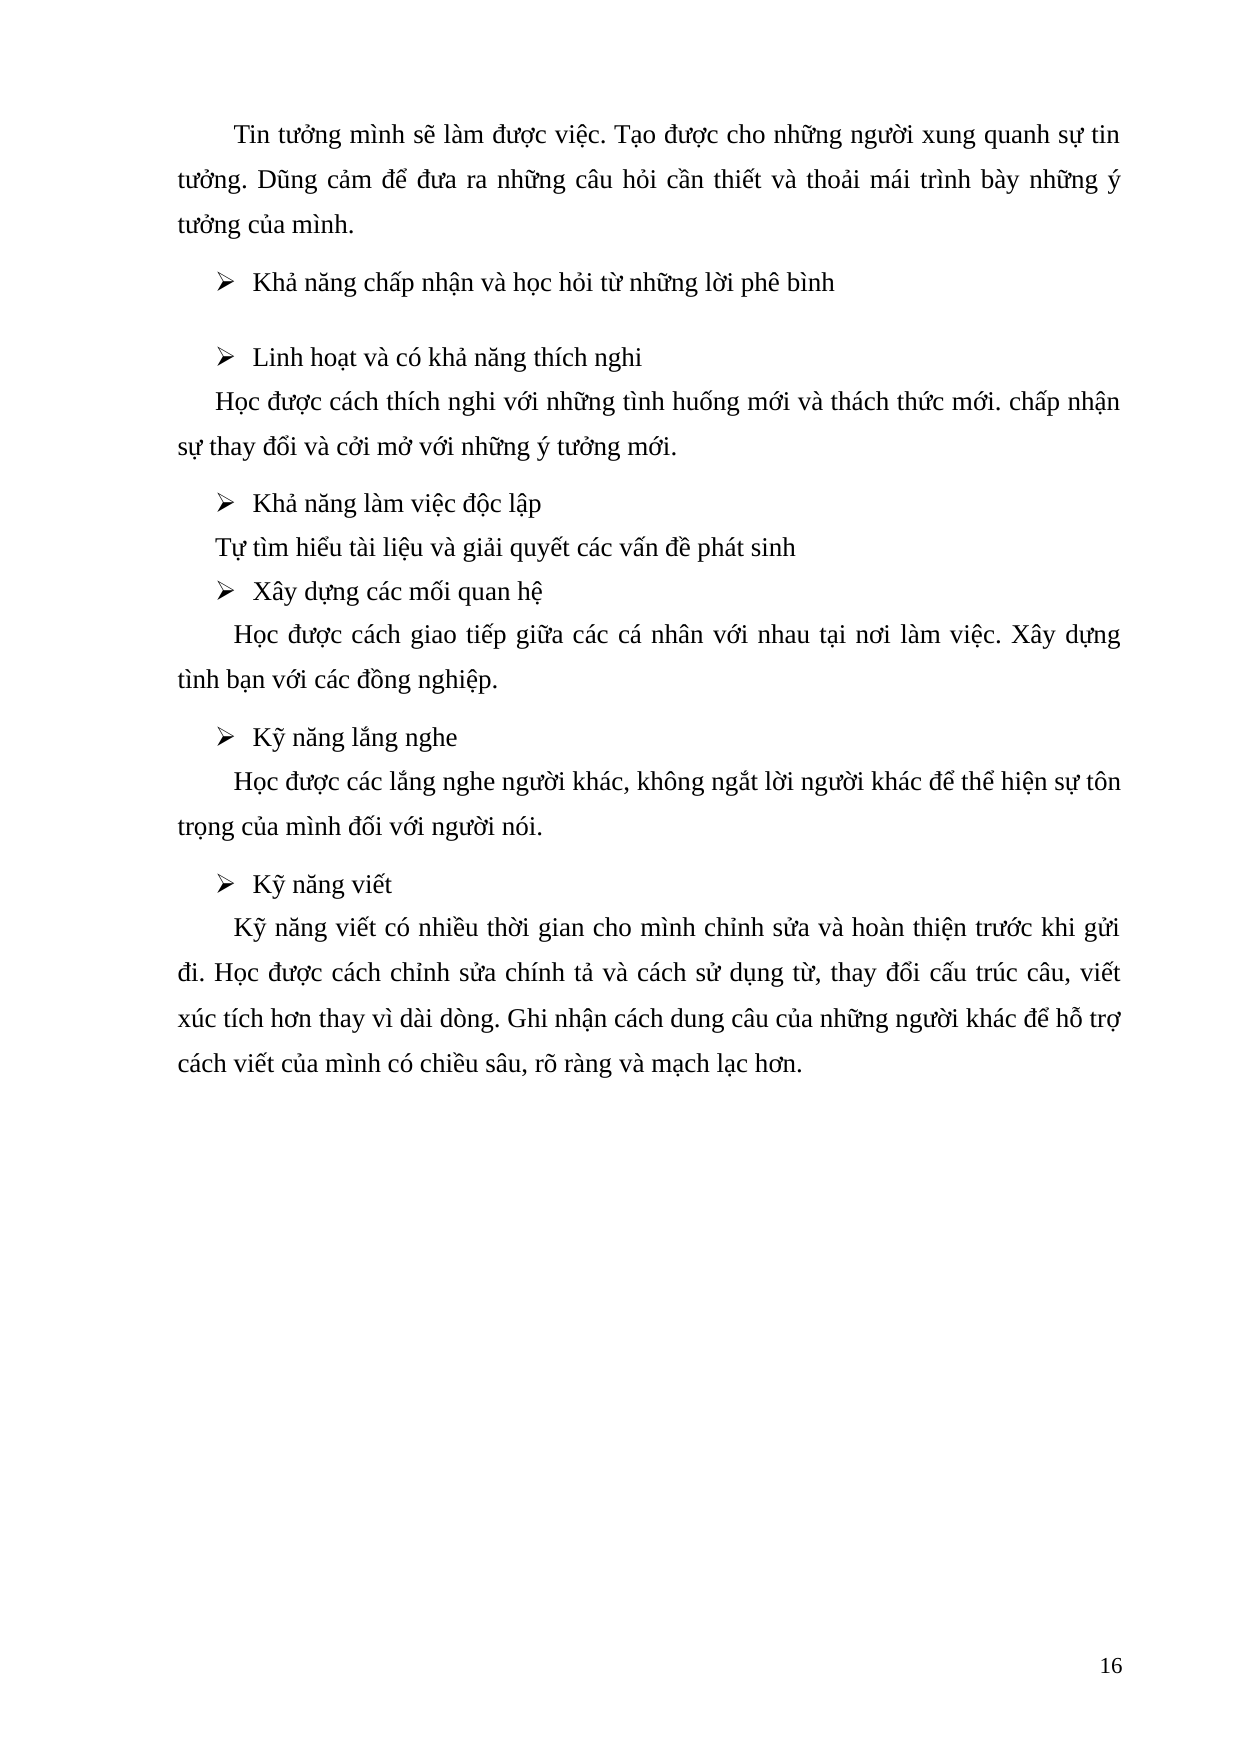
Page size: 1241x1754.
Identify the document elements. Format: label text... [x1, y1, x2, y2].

list Linh hoạt và có khả năng thích nghi [215, 341, 1122, 372]
text Học được các lắng nghe người khác, không ngắt lời người khác để thể hiện sự tôn trọng của mình đối với người nói. [177, 765, 1122, 841]
list Kỹ năng viết [215, 868, 1122, 899]
text Tin tưởng mình sẽ làm được việc. Tạo được cho những người xung quanh sự tin tưởng. Dũng cảm để đưa ra những câu hỏi cần thiết và thoải mái trình bày những ý tưởng của mình. [177, 118, 1122, 239]
text Học được cách giao tiếp giữa các cá nhân với nhau tại nơi làm việc. Xây dựng tình bạn với các đồng nghiệp. [177, 618, 1122, 695]
text Học được cách thích nghi với những tình huống mới và thách thức mới. chấp nhận sự thay đổi và cởi mở với những ý tưởng mới. [177, 385, 1122, 461]
list Khả năng chấp nhận và học hỏi từ những lời phê bình [215, 266, 849, 297]
text Kỹ năng viết có nhiều thời gian cho mình chỉnh sửa và hoàn thiện trước khi gửi đi. Học được cách chỉnh sửa chính tả và cách sử dụng từ, thay đổi cấu trúc câu, viết xúc tích hơn thay vì dài dòng. Ghi nhận cách dung câu của những người khác để hỗ trợ cách viết của mình có chiều sâu, rõ ràng và mạch lạc hơn. [177, 911, 1122, 1078]
text Tự tìm hiểu tài liệu và giải quyết các vấn đề phát sinh [177, 531, 1122, 562]
list Xây dựng các mối quan hệ [215, 575, 1122, 606]
list Kỹ năng lắng nghe [215, 721, 1122, 752]
list Khả năng làm việc độc lập [215, 487, 1122, 519]
